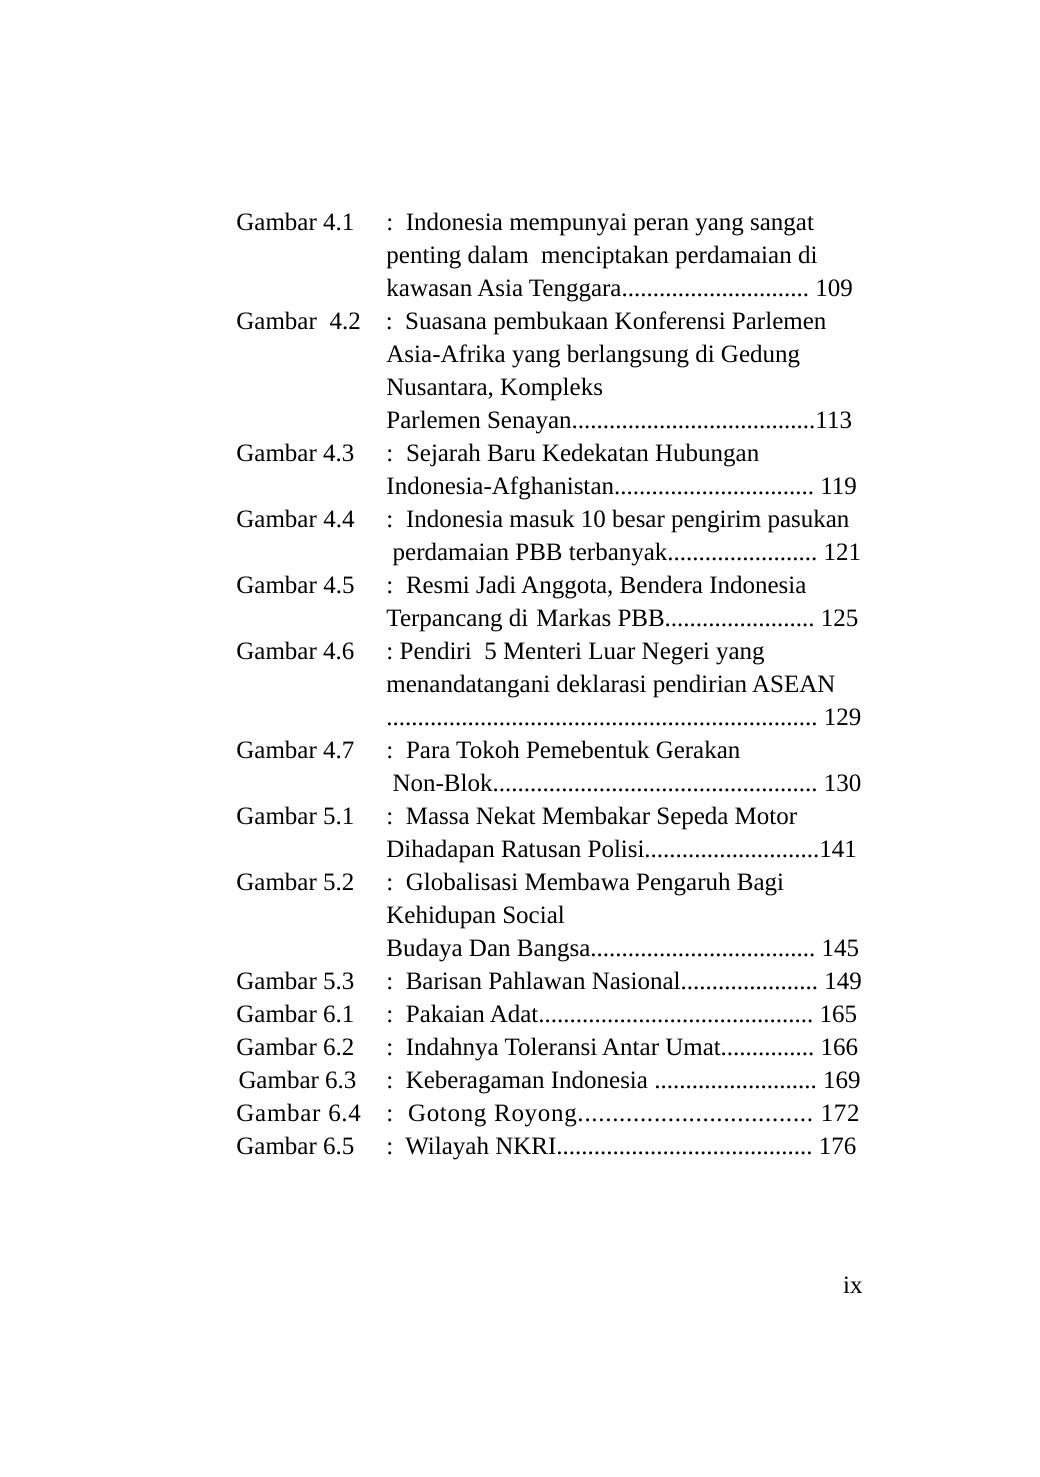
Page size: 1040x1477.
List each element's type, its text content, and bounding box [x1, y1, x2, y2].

text Gambar 5.1 : Massa Nekat Membakar Sepeda Motor Dihadapan Ratusan Polisi............................141 [236, 801, 862, 863]
text Gambar 5.2 : Globalisasi Membawa Pengaruh Bagi Kehidupan Social [236, 867, 862, 929]
text Gambar 6.1 : Pakaian Adat............................................ 165 [236, 999, 862, 1028]
text Budaya Dan Bangsa.................................... 145 [236, 933, 862, 962]
text ..................................................................... 129 [236, 702, 862, 731]
text Gambar 4.1 : Indonesia mempunyai peran yang sangat penting dalam menciptakan perdamaian di kawasan Asia Tenggara.............................. 109 [236, 207, 862, 301]
text Gambar 4.4 : Indonesia masuk 10 besar pengirim pasukan perdamaian PBB terbanyak........................ 121 [236, 504, 862, 566]
text Gambar 4.7 : Para Tokoh Pemebentuk Gerakan [236, 735, 862, 764]
text Gambar 4.2 : Suasana pembukaan Konferensi Parlemen Asia-Afrika yang berlangsung di Gedung Nusantara, Kompleks [236, 306, 862, 401]
text Gambar 6.5 : Wilayah NKRI......................................... 176 [236, 1131, 862, 1160]
text Gambar 6.3 : Keberagaman Indonesia .......................... 169 [238, 1065, 862, 1094]
text Gambar 6.4 : Gotong Royong.................................. 172 [236, 1098, 867, 1127]
text Parlemen Senayan.......................................113 [236, 405, 862, 433]
text Gambar 5.3 : Barisan Pahlawan Nasional...................... 149 [236, 966, 862, 995]
text Gambar 4.3 : Sejarah Baru Kedekatan Hubungan Indonesia-Afghanistan................................ 119 [236, 438, 862, 499]
text Gambar 4.6 : Pendiri 5 Menteri Luar Negeri yang menandatangani deklarasi pendirian ASEAN [236, 636, 862, 698]
text Gambar 6.2 : Indahnya Toleransi Antar Umat............... 166 [236, 1032, 862, 1061]
text Non-Blok.................................................... 130 [236, 768, 862, 797]
text Gambar 4.5 : Resmi Jadi Anggota, Bendera Indonesia Terpancang di Markas PBB........................ 125 [236, 570, 862, 632]
